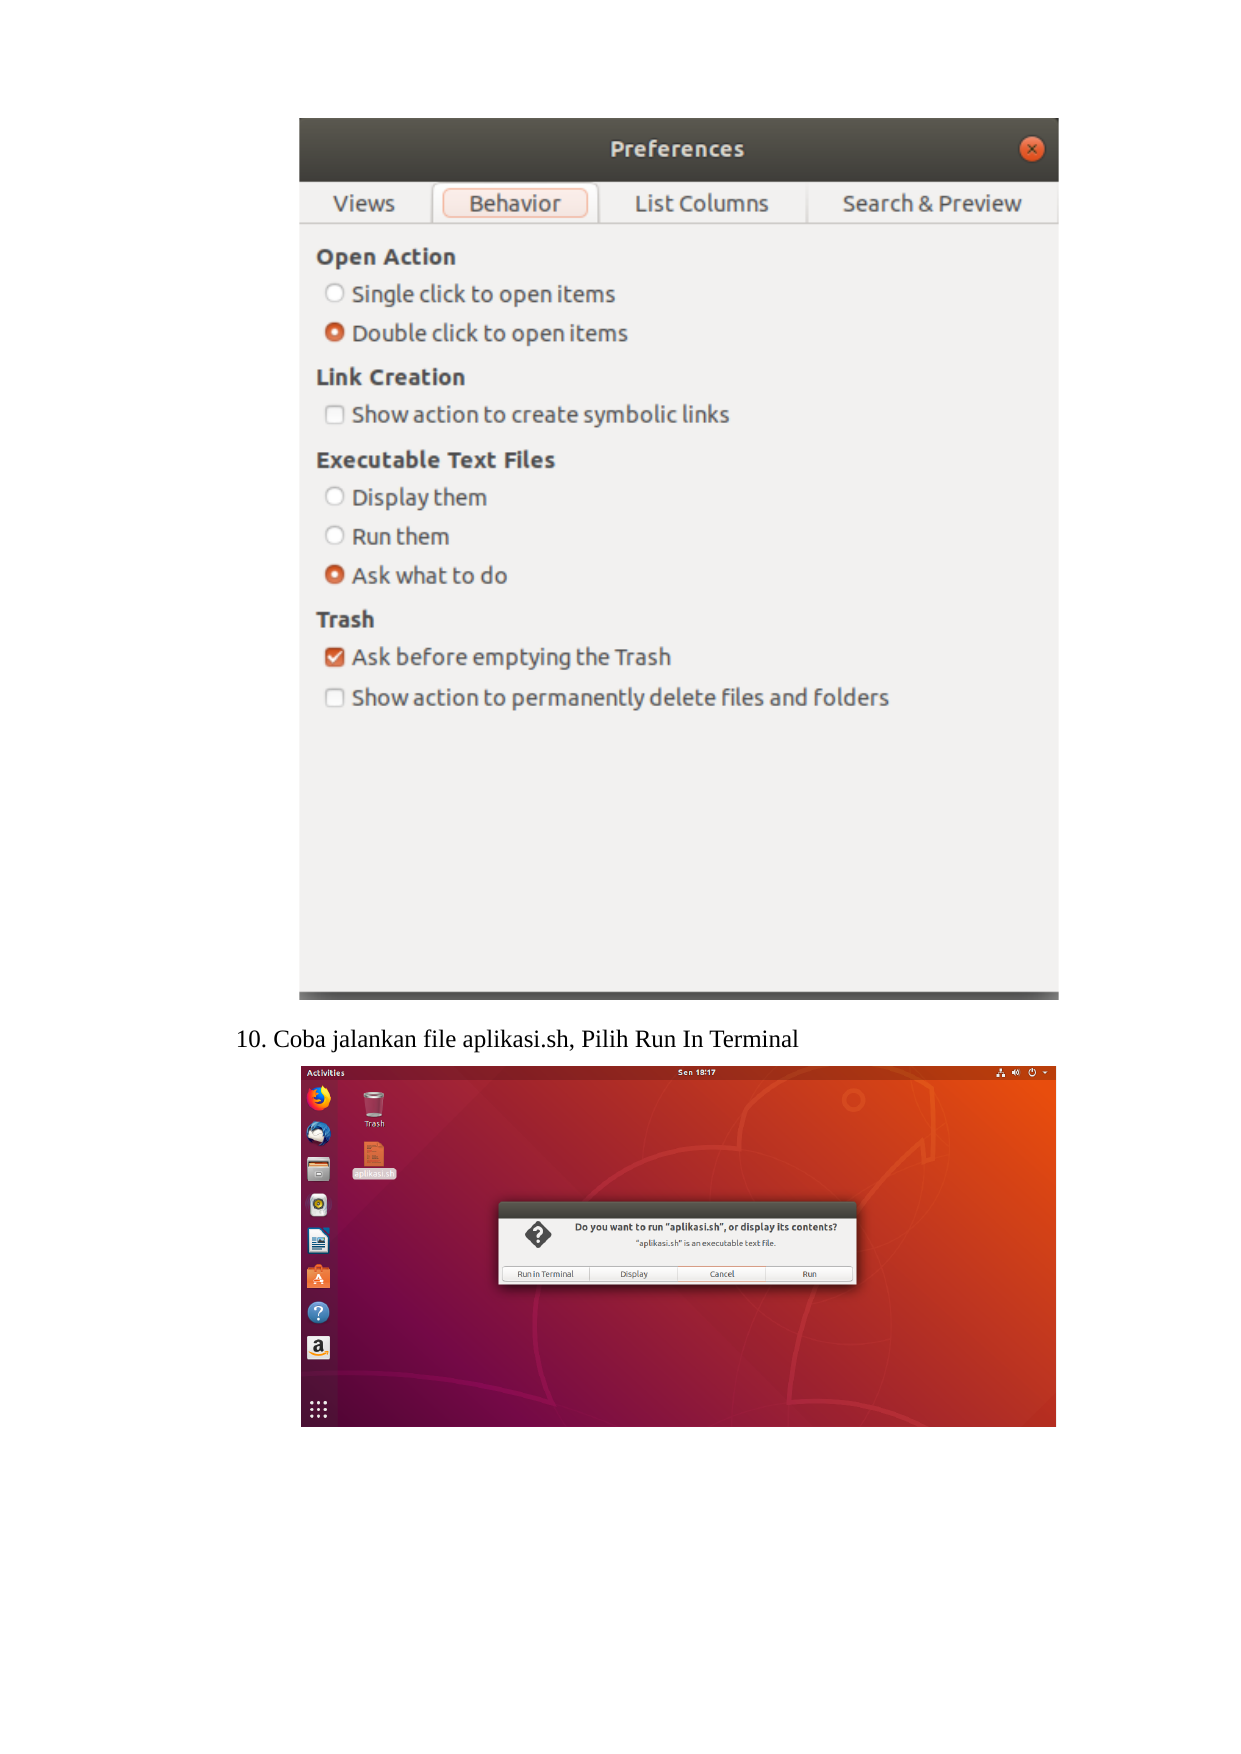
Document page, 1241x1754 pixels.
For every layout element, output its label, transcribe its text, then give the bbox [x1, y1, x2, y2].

text 10. Coba jalankan file aplikasi.sh, Pilih Run In Terminal [236, 1024, 1122, 1052]
picture [301, 1066, 1057, 1427]
picture [299, 118, 1059, 1000]
